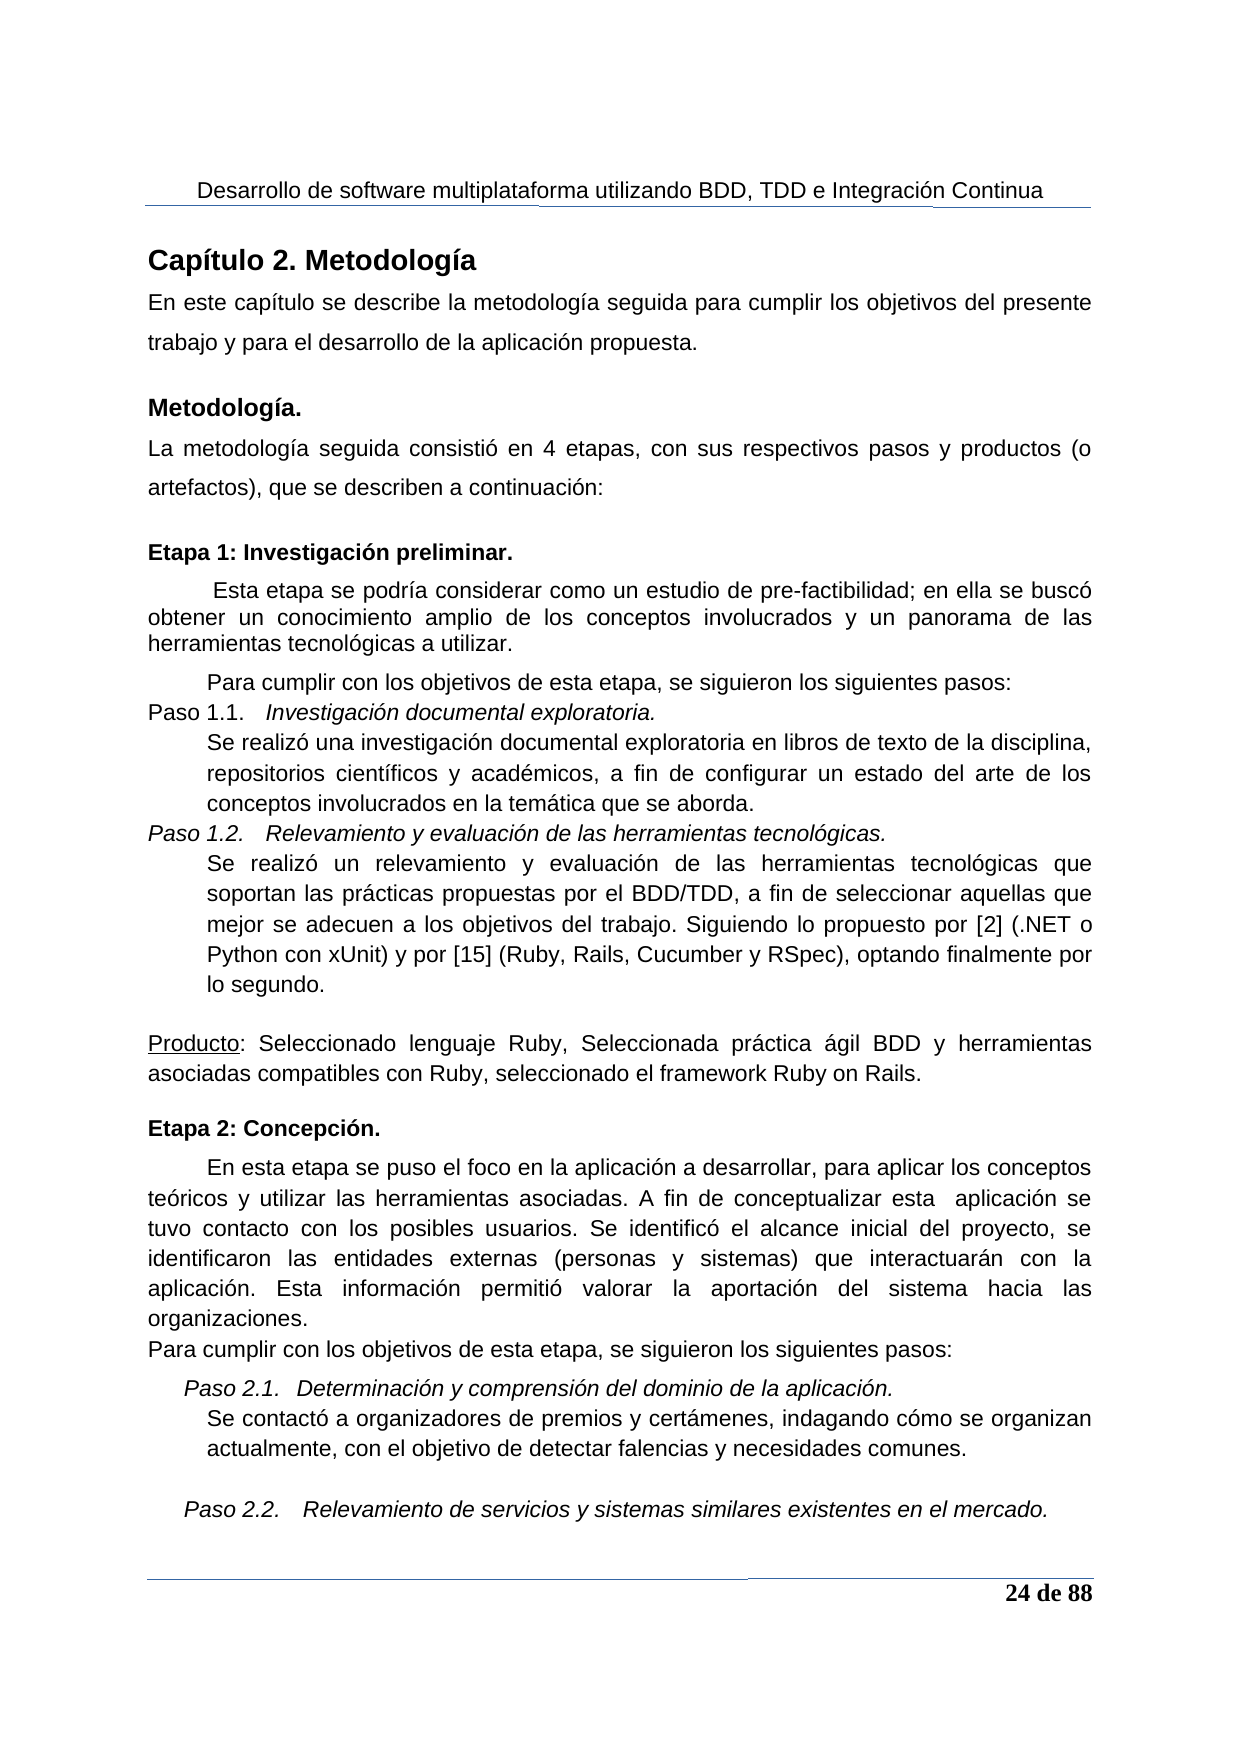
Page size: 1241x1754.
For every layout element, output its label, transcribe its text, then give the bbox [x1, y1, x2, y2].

list Se contactó a organizadores de premios y certámenes, indagando cómo se organizan actualmente, con el objetivo de detectar falencias y necesidades comunes. [207, 1405, 1093, 1462]
list Relevamiento de servicios y sistemas similares existentes en el mercado. [177, 1496, 1093, 1522]
text Se realizó una investigación documental exploratoria en libros de texto de la disciplina, repositorios científicos y académicos, a fin de configurar un estado del arte de los conceptos involucrados en la temática que se aborda. [207, 729, 1093, 816]
text En esta etapa se puso el foco en la aplicación a desarrollar, para aplicar los conceptos teóricos y utilizar las herramientas asociadas. A fin de conceptualizar esta aplicación se tuvo contacto con los posibles usuarios. Se identificó el alcance inicial del proyecto, se identificaron las entidades externas (personas y sistemas) que interactuarán con la aplicación. Esta información permitió valorar la aportación del sistema hacia las organizaciones. [148, 1154, 1093, 1332]
subtitle Metodología. [148, 393, 1093, 422]
text En este capítulo se describe la metodología seguida para cumplir los objetivos del presente trabajo y para el desarrollo de la aplicación propuesta. [148, 289, 1093, 355]
text Para cumplir con los objetivos de esta etapa, se siguieron los siguientes pasos: [148, 1336, 1093, 1362]
text Para cumplir con los objetivos de esta etapa, se siguieron los siguientes pasos: [148, 669, 1093, 695]
list Producto: Seleccionado lenguaje Ruby, Seleccionada práctica ágil BDD y herramientas asociadas compatibles con Ruby, seleccionado el framework Ruby on Rails. [148, 1030, 1093, 1087]
list Investigación documental exploratoria. [148, 699, 1093, 726]
subtitle Etapa 2: Concepción. [148, 1115, 1093, 1142]
subtitle Capítulo 2. Metodología [148, 243, 1093, 277]
text La metodología seguida consistió en 4 etapas, con sus respectivos pasos y productos (o artefactos), que se describen a continuación: [148, 434, 1093, 500]
subtitle Etapa 1: Investigación preliminar. [148, 538, 1093, 565]
list Relevamiento y evaluación de las herramientas tecnológicas. [148, 820, 1093, 846]
list Determinación y comprensión del dominio de la aplicación. [177, 1375, 1093, 1401]
list Se realizó un relevamiento y evaluación de las herramientas tecnológicas que soportan las prácticas propuestas por el BDD/TDD, a fin de seleccionar aquellas que mejor se adecuen a los objetivos del trabajo. Siguiendo lo propuesto por [2] (.NET o Python con xUnit) y por [15] (Ruby, Rails, Cucumber y RSpec), optando finalmente por lo segundo. [148, 850, 1093, 997]
text Esta etapa se podría considerar como un estudio de pre-factibilidad; en ella se buscó obtener un conocimiento amplio de los conceptos involucrados y un panorama de las herramientas tecnológicas a utilizar. [148, 577, 1093, 656]
